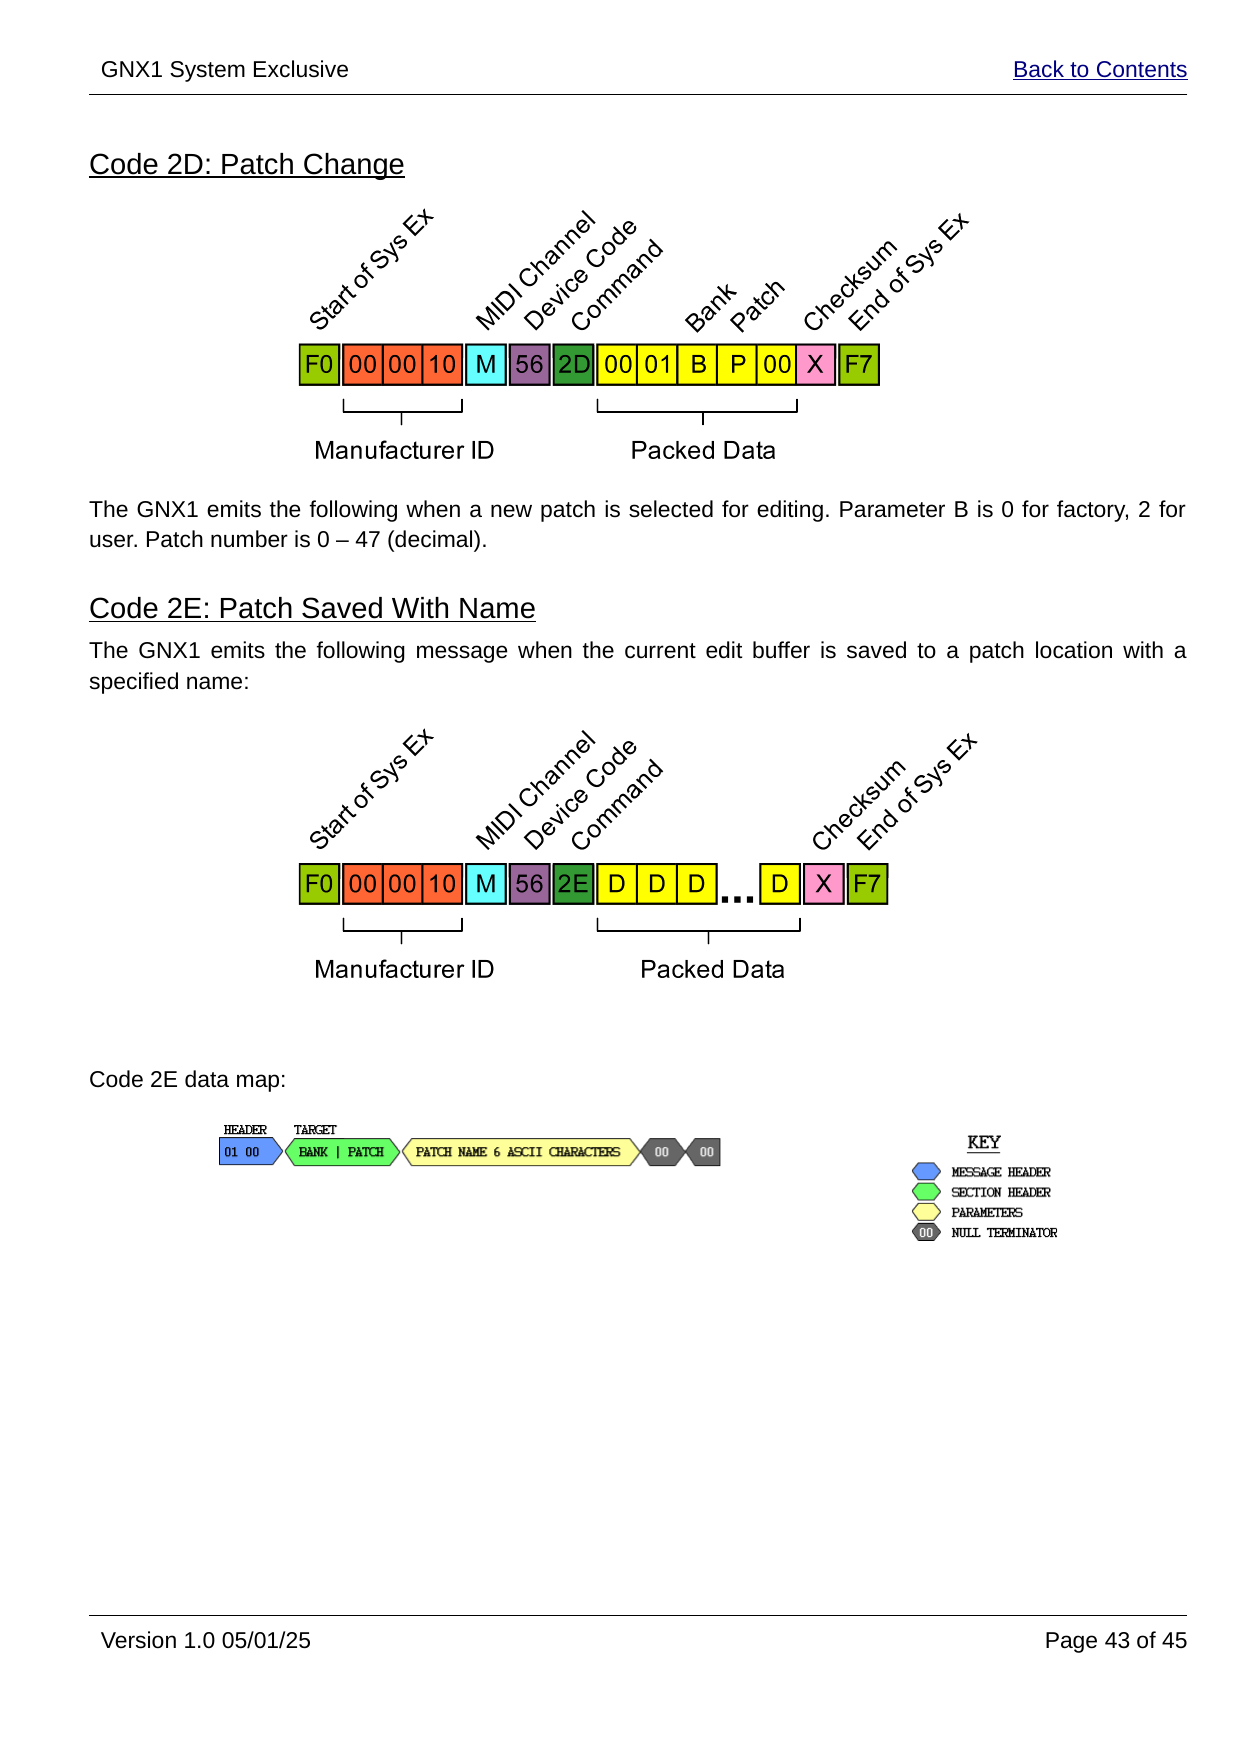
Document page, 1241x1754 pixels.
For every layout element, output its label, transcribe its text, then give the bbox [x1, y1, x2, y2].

picture [298, 208, 978, 465]
subtitle Code 2D: Patch Change [89, 147, 1187, 181]
picture [219, 1125, 1058, 1241]
text Code 2E data map: [89, 1066, 1187, 1092]
picture [298, 727, 978, 984]
text The GNX1 emits the following when a new patch is selected for editing. Parameter B is 0 for factory, 2 for user. Patch number is 0 – 47 (decimal). [89, 193, 1187, 552]
text The GNX1 emits the following message when the current edit buffer is saved to a patch location with a specified name: [89, 637, 1187, 694]
subtitle Code 2E: Patch Saved With Name [89, 591, 1187, 625]
